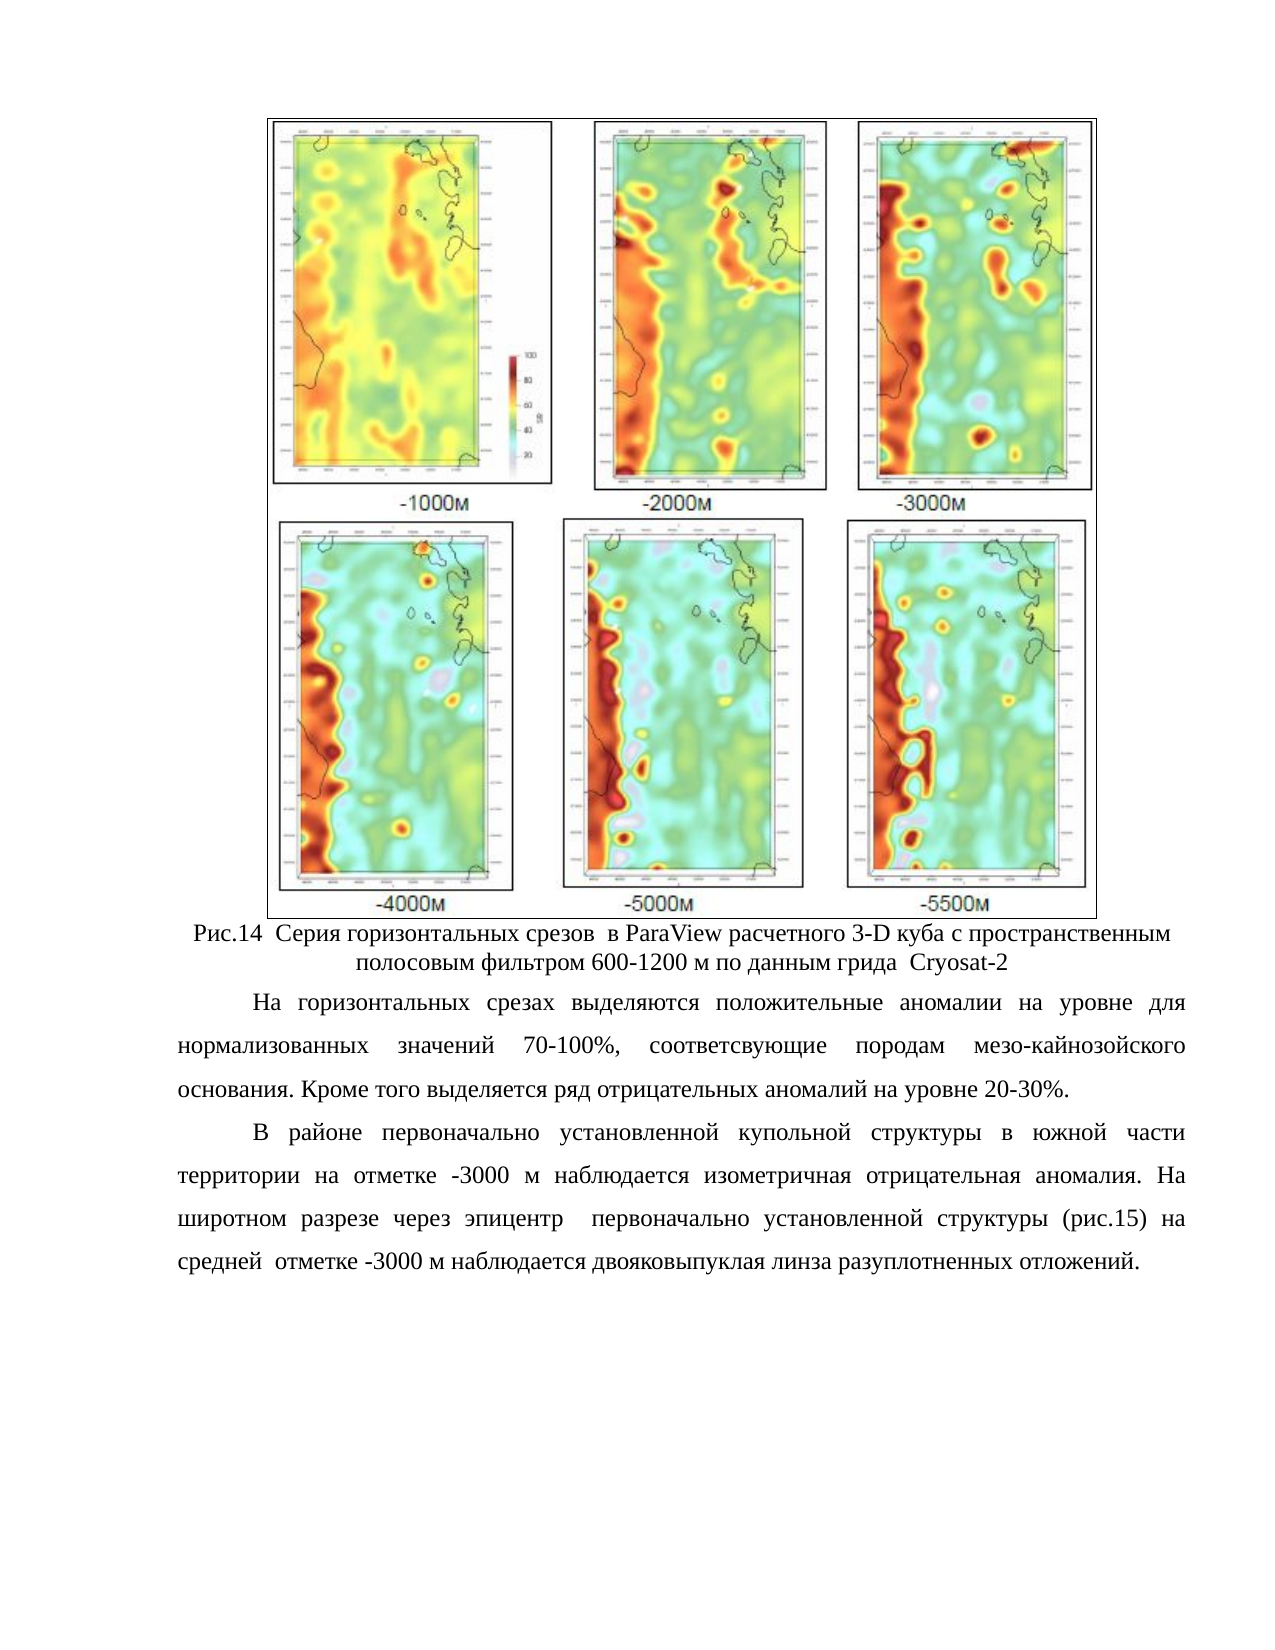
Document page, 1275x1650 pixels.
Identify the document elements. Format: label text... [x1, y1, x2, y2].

text На горизонтальных срезах выделяются положительные аномалии на уровне для нормализованных значений 70-100%, соответсвующие породам мезо-кайнозойского основания. Кроме того выделяется ряд отрицательных аномалий на уровне 20-30%. [177, 987, 1186, 1102]
text Рис.14 Серия горизонтальных срезов в ParaView расчетного 3-D куба с пространственным полосовым фильтром 600-1200 м по данным грида Cryosat-2 [177, 118, 1186, 976]
text В районе первоначально установленной купольной структуры в южной части территории на отметке -3000 м наблюдается изометричная отрицательная аномалия. На широтном разрезе через эпицентр первоначально установленной структуры (рис.15) на средней отметке -3000 м наблюдается двояковыпуклая линза разуплотненных отложений. [177, 1117, 1186, 1275]
picture [270, 121, 1094, 916]
